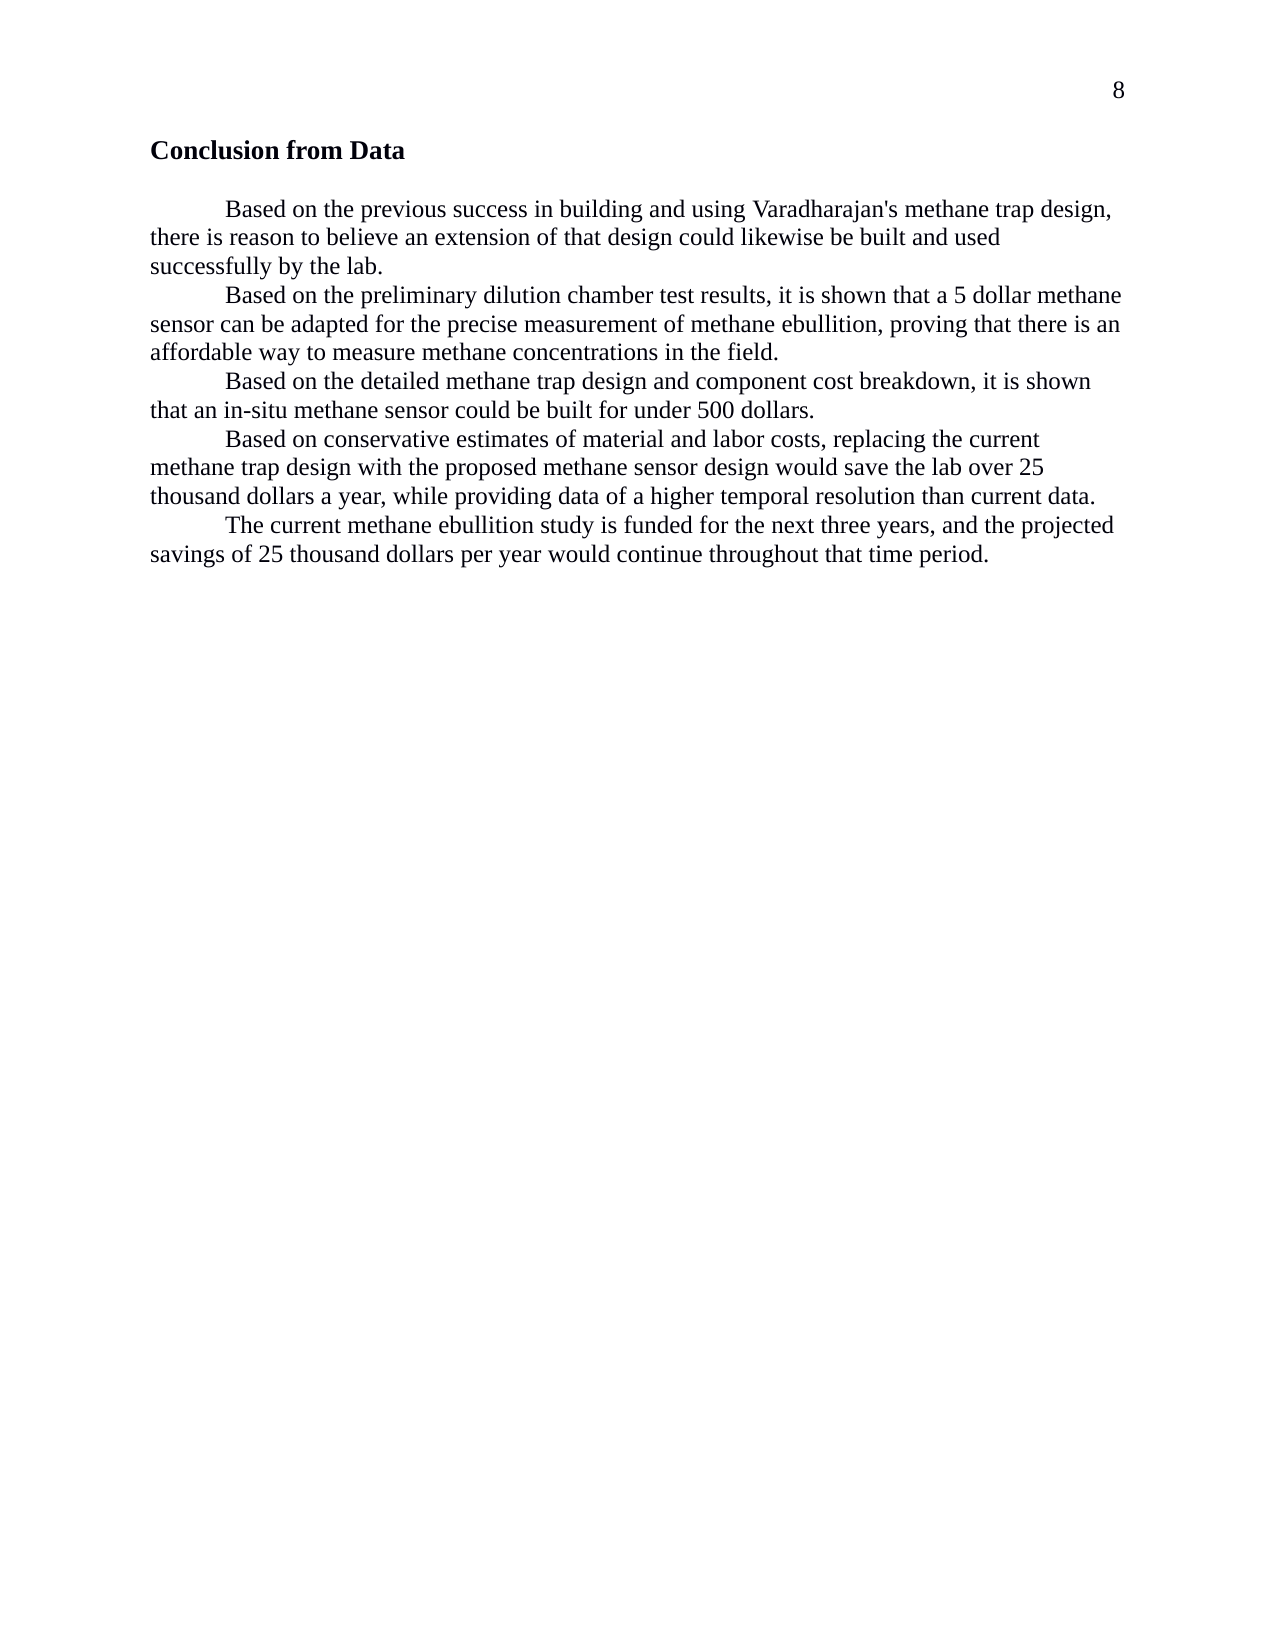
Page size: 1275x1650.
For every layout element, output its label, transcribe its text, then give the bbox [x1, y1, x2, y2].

text Based on conservative estimates of material and labor costs, replacing the current methane trap design with the proposed methane sensor design would save the lab over 25 thousand dollars a year, while providing data of a higher temporal resolution than current data. [150, 424, 1125, 510]
text Based on the previous success in building and using Varadharajan's methane trap design, there is reason to believe an extension of that design could likewise be built and used successfully by the lab. [150, 194, 1125, 280]
text Based on the detailed methane trap design and component cost breakdown, it is shown that an in-situ methane sensor could be built for under 500 dollars. [150, 366, 1125, 424]
text Conclusion from Data [150, 134, 1125, 165]
text The current methane ebullition study is funded for the next three years, and the projected savings of 25 thousand dollars per year would continue throughout that time period. [150, 510, 1125, 567]
text Based on the preliminary dilution chamber test results, it is shown that a 5 dollar methane sensor can be adapted for the precise measurement of methane ebullition, proving that there is an affordable way to measure methane concentrations in the field. [150, 280, 1125, 366]
